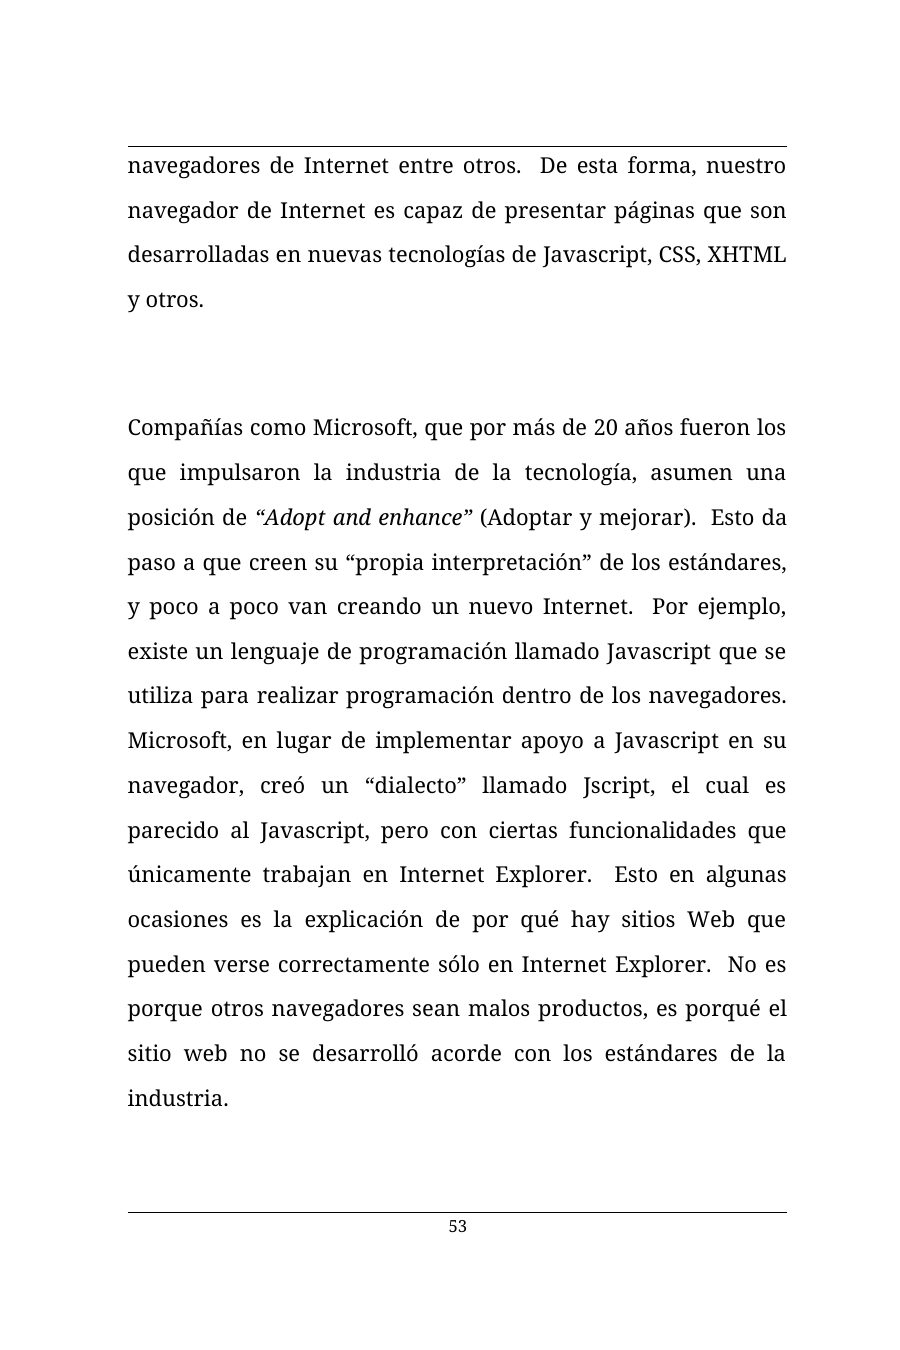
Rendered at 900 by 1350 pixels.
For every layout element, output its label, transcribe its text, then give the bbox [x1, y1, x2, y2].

text navegadores de Internet entre otros. De esta forma, nuestro navegador de Internet es capaz de presentar páginas que son desarrolladas en nuevas tecnologías de Javascript, CSS, XHTML y otros. [127, 150, 787, 314]
text Compañías como Microsoft, que por más de 20 años fueron los que impulsaron la industria de la tecnología, asumen una posición de “Adopt and enhance” (Adoptar y mejorar). Esto da paso a que creen su “propia interpretación” de los estándares, y poco a poco van creando un nuevo Internet. Por ejemplo, existe un lenguaje de programación llamado Javascript que se utiliza para realizar programación dentro de los navegadores. Microsoft, en lugar de implementar apoyo a Javascript en su navegador, creó un “dialecto” llamado Jscript, el cual es parecido al Javascript, pero con ciertas funcionalidades que únicamente trabajan en Internet Explorer. Esto en algunas ocasiones es la explicación de por qué hay sitios Web que pueden verse correctamente sólo en Internet Explorer. No es porque otros navegadores sean malos productos, es porqué el sitio web no se desarrolló acorde con los estándares de la industria. [127, 412, 787, 1112]
